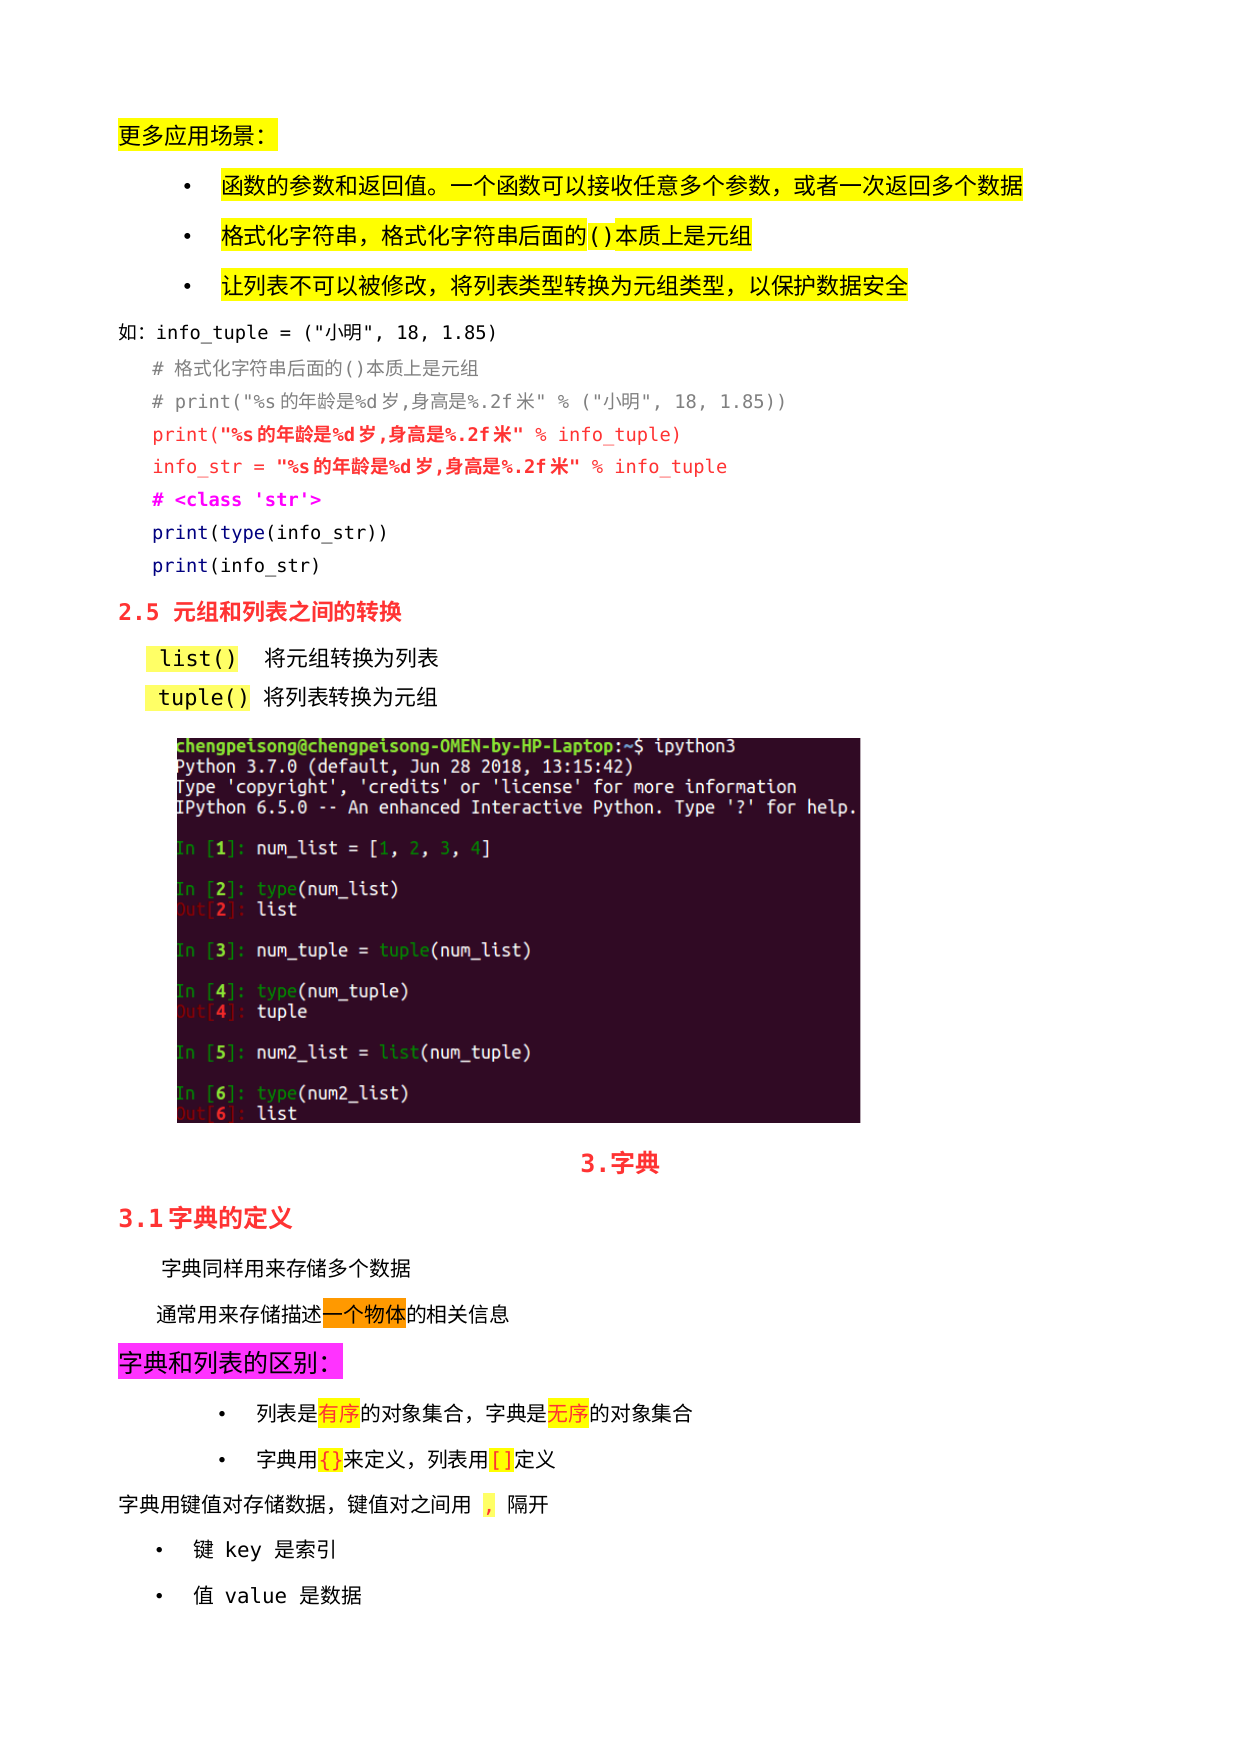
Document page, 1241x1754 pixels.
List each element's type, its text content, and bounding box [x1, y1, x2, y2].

picture [177, 738, 861, 1123]
text print("%s的年龄是%d岁,身高是%.2f米" % info_tuple) [118, 424, 1122, 446]
list 列表是有序的对象集合，字典是无序的对象集合 [218, 1398, 1122, 1428]
text 如：info_tuple = ("小明", 18, 1.85) [118, 317, 1122, 344]
list 让列表不可以被修改，将列表类型转换为元组类型，以保护数据安全 [183, 267, 1122, 301]
text 3.字典 [118, 1144, 1122, 1180]
text 字典用键值对存储数据，键值对之间用 , 隔开 [118, 1488, 1122, 1518]
text # 格式化字符串后面的()本质上是元组 [118, 358, 1122, 380]
text 更多应用场景： [118, 118, 1122, 151]
list 值 value 是数据 [156, 1579, 1122, 1609]
text list() 将元组转换为列表 [118, 645, 1122, 672]
text info_str = "%s的年龄是%d岁,身高是%.2f米" % info_tuple [118, 456, 1122, 478]
list 键 key 是索引 [156, 1533, 1122, 1564]
text 字典同样用来存储多个数据 [118, 1253, 1122, 1283]
text 字典和列表的区别： [118, 1343, 1122, 1379]
list 格式化字符串，格式化字符串后面的()本质上是元组 [183, 218, 1122, 251]
text 2.5 元组和列表之间的转换 [118, 599, 1122, 626]
text print(type(info_str)) [118, 522, 1122, 544]
text # <class 'str'> [118, 489, 1122, 511]
text 通常用来存储描述一个物体的相关信息 [118, 1298, 1122, 1328]
text # print("%s的年龄是%d岁,身高是%.2f米" % ("小明", 18, 1.85)) [118, 391, 1122, 413]
text print(info_str) [118, 555, 1122, 577]
list 函数的参数和返回值。一个函数可以接收任意多个参数，或者一次返回多个数据 [183, 168, 1122, 201]
text tuple() 将列表转换为元组 [118, 685, 1122, 711]
text 3.1字典的定义 [118, 1198, 1122, 1234]
list 字典用{}来定义，列表用[]定义 [218, 1443, 1122, 1473]
